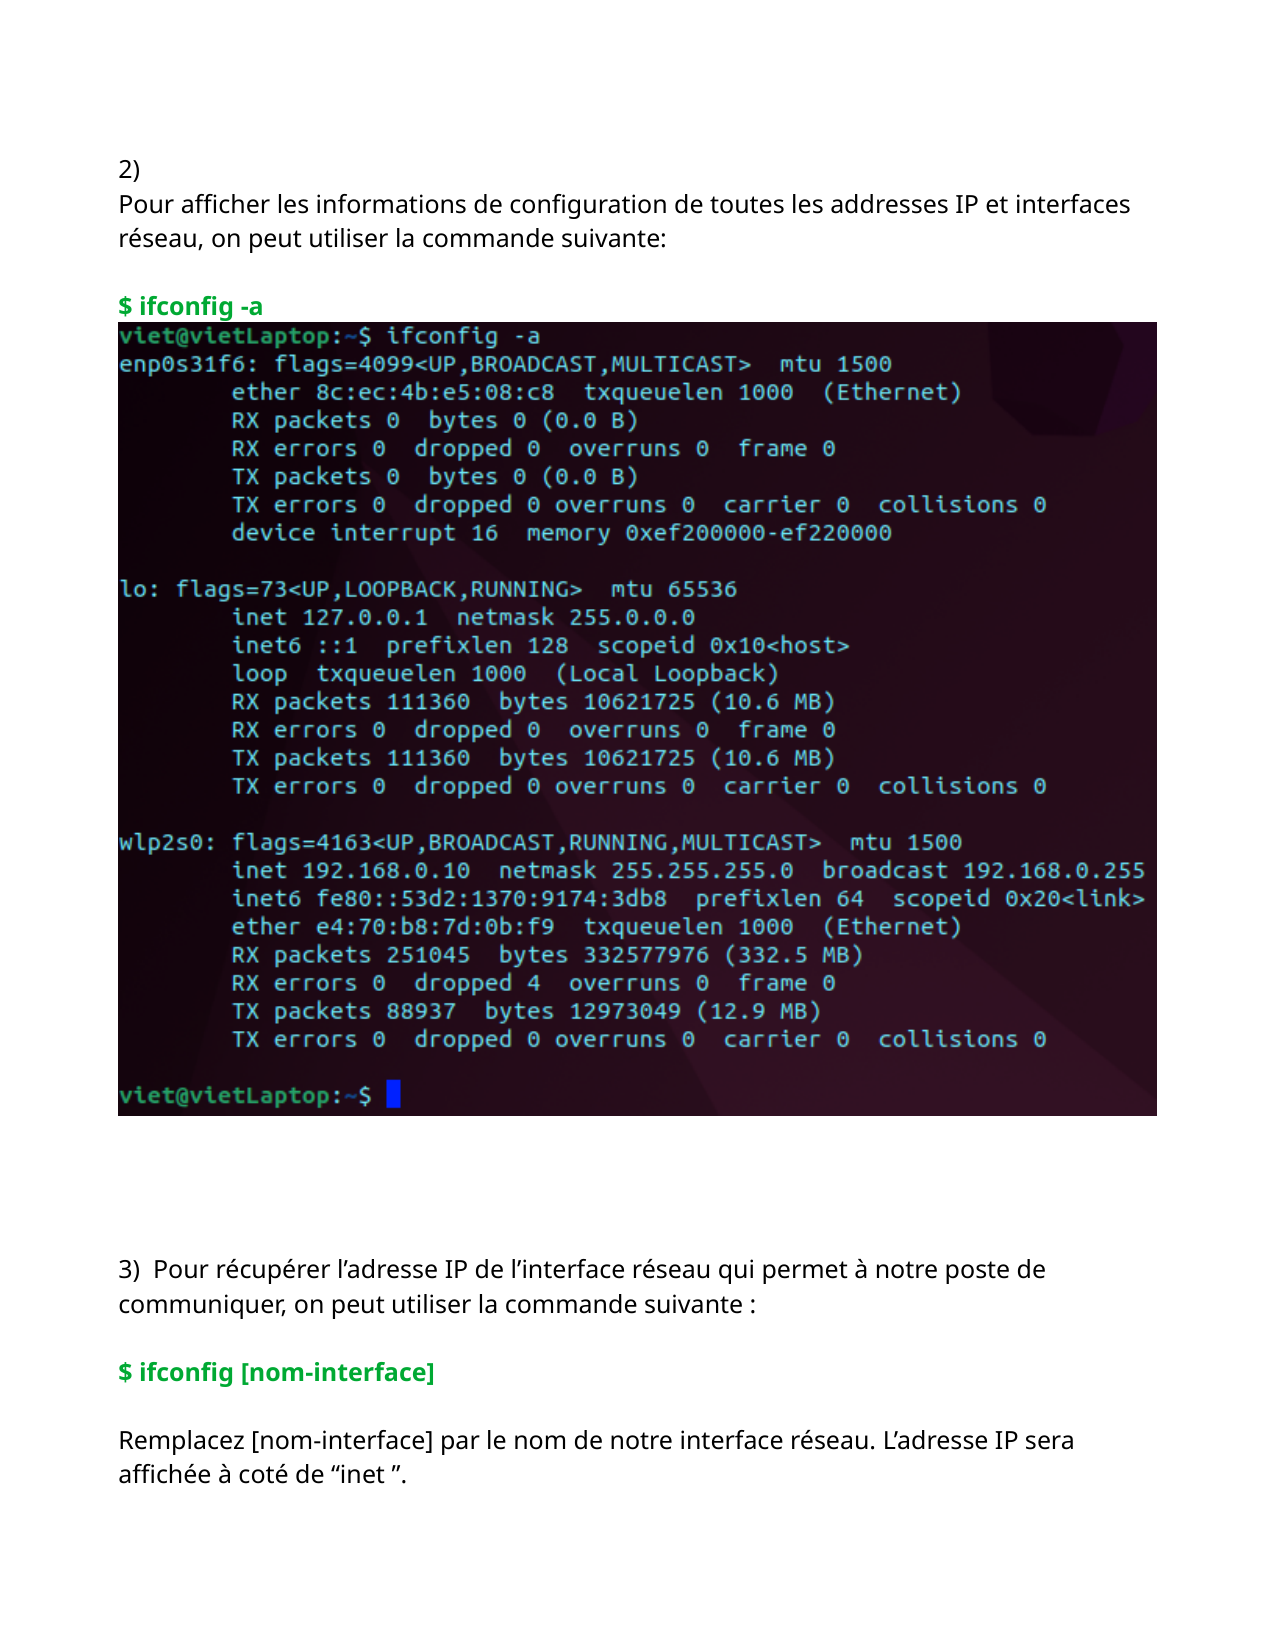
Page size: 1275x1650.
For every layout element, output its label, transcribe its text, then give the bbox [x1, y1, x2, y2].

text 2) [118, 152, 1157, 186]
text 3) Pour récupérer l’adresse IP de l’interface réseau qui permet à notre poste de communiquer, on peut utiliser la commande suivante : [118, 1252, 1157, 1320]
text $ ifconfig [nom-interface] [118, 1354, 1157, 1388]
picture [118, 322, 1157, 1116]
text Remplacez [nom-interface] par le nom de notre interface réseau. L’adresse IP sera affichée à coté de “inet ”. [118, 1422, 1157, 1491]
text $ ifconfig -a [118, 288, 1157, 322]
text Pour afficher les informations de configuration de toutes les addresses IP et interfaces réseau, on peut utiliser la commande suivante: [118, 186, 1157, 254]
